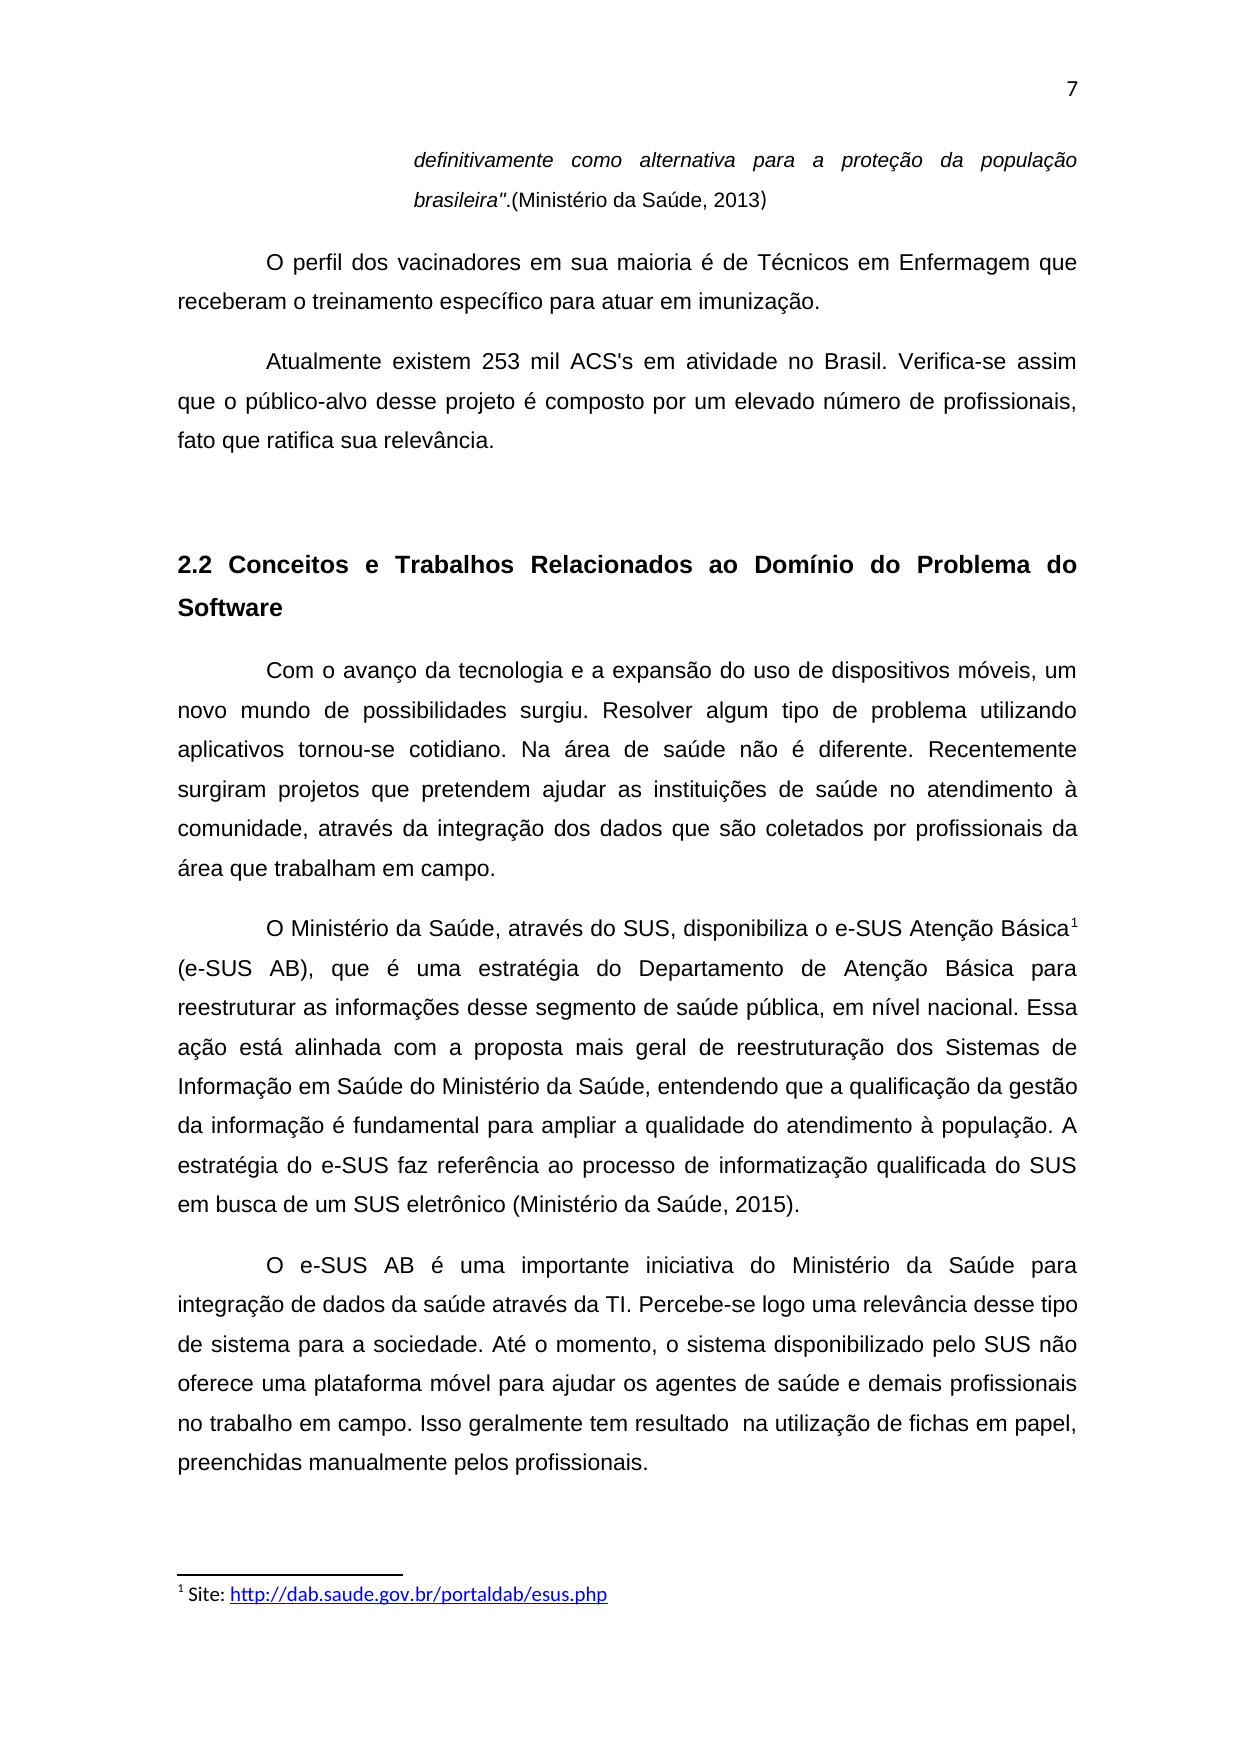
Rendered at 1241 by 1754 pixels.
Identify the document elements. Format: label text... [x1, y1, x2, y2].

text O Ministério da Saúde, através do SUS, disponibiliza o e-SUS Atenção Básica (e-SUS AB), que é uma estratégia do Departamento de Atenção Básica para reestruturar as informações desse segmento de saúde pública, em nível nacional. Essa ação está alinhada com a proposta mais geral de reestruturação dos Sistemas de Informação em Saúde do Ministério da Saúde, entendendo que a qualificação da gestão da informação é fundamental para ampliar a qualidade do atendimento à população. A estratégia do e-SUS faz referência ao processo de informatização qualificada do SUS em busca de um SUS eletrônico (Ministério da Saúde, 2015). [177, 915, 1078, 1218]
text 2.2 Conceitos e Trabalhos Relacionados ao Domínio do Problema do Software [177, 550, 1078, 622]
text definitivamente como alternativa para a proteção da população brasileira".(Ministério da Saúde, 2013) [413, 148, 1078, 214]
text O e-SUS AB é uma importante iniciativa do Ministério da Saúde para integração de dados da saúde através da TI. Percebe-se logo uma relevância desse tipo de sistema para a sociedade. Até o momento, o sistema disponibilizado pelo SUS não oferece uma plataforma móvel para ajudar os agentes de saúde e demais profissionais no trabalho em campo. Isso geralmente tem resultado na utilização de fichas em papel, preenchidas manualmente pelos profissionais. [177, 1252, 1078, 1476]
text O perfil dos vacinadores em sua maioria é de Técnicos em Enfermagem que receberam o treinamento específico para atuar em imunização. [177, 248, 1078, 314]
text Atualmente existem 253 mil ACS's em atividade no Brasil. Verifica-se assim que o público-alvo desse projeto é composto por um elevado número de profissionais, fato que ratifica sua relevância. [177, 348, 1078, 453]
text Com o avanço da tecnologia e a expansão do uso de dispositivos móveis, um novo mundo de possibilidades surgiu. Resolver algum tipo de problema utilizando aplicativos tornou-se cotidiano. Na área de saúde não é diferente. Recentemente surgiram projetos que pretendem ajudar as instituições de saúde no atendimento à comunidade, através da integração dos dados que são coletados por profissionais da área que trabalham em campo. [177, 657, 1078, 881]
text Site: http://dab.saude.gov.br/portaldab/esus.php [177, 1581, 1078, 1606]
